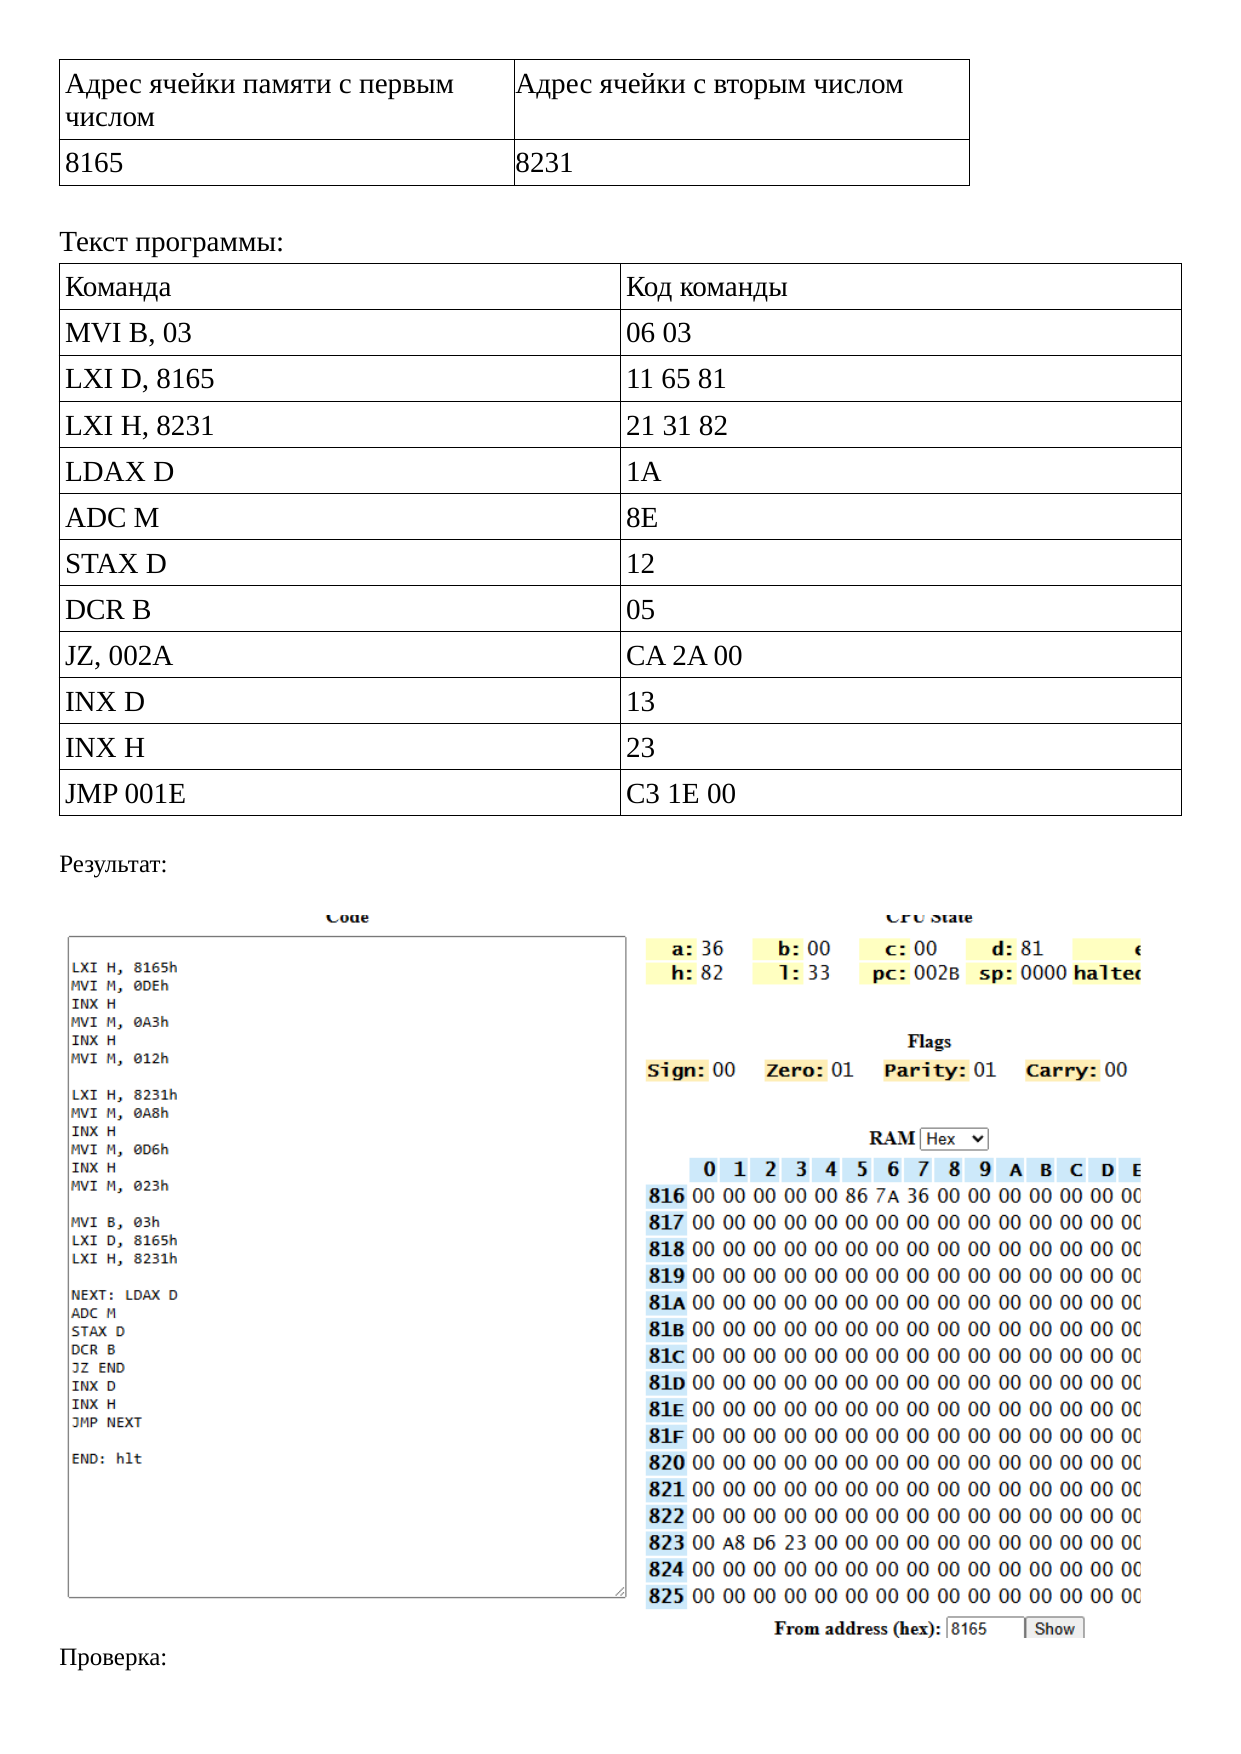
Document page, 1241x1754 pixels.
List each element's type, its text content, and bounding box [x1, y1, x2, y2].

table_cell JZ, 002A [60, 632, 620, 677]
table_cell 23 [621, 724, 1181, 769]
picture [1117, 915, 1141, 1638]
table_cell MVI B, 03 [60, 310, 620, 355]
table_cell 8E [621, 494, 1181, 539]
table_cell 8231 [515, 140, 969, 185]
table_cell ADC M [60, 494, 620, 539]
table_header Адрес ячейки памяти с первым числом [60, 60, 514, 139]
table_cell 06 03 [621, 310, 1181, 355]
table_cell 12 [621, 540, 1181, 585]
table_cell INX H [60, 724, 620, 769]
table_header Адрес ячейки с вторым числом [515, 60, 969, 139]
table_cell 05 [621, 586, 1181, 631]
table_cell LDAX D [60, 448, 620, 493]
table_cell 21 31 82 [621, 402, 1181, 447]
table_cell CA 2A 00 [621, 632, 1181, 677]
table_cell 13 [621, 678, 1181, 723]
table_cell DCR B [60, 586, 620, 631]
table_cell 11 65 81 [621, 356, 1181, 401]
table_cell C3 1E 00 [621, 770, 1181, 815]
table_cell LXI D, 8165 [60, 356, 620, 401]
text Проверка: [59, 1642, 1181, 1671]
table_cell 8165 [60, 140, 514, 185]
text Результат: [59, 849, 1181, 878]
table_cell JMP 001E [60, 770, 620, 815]
table_cell INX D [60, 678, 620, 723]
text Текст программы: [59, 224, 1181, 258]
table_cell STAX D [60, 540, 620, 585]
table_header Код команды [621, 264, 1181, 309]
table_cell LXI H, 8231 [60, 402, 620, 447]
table_cell 1A [621, 448, 1181, 493]
table_header Команда [60, 264, 620, 309]
